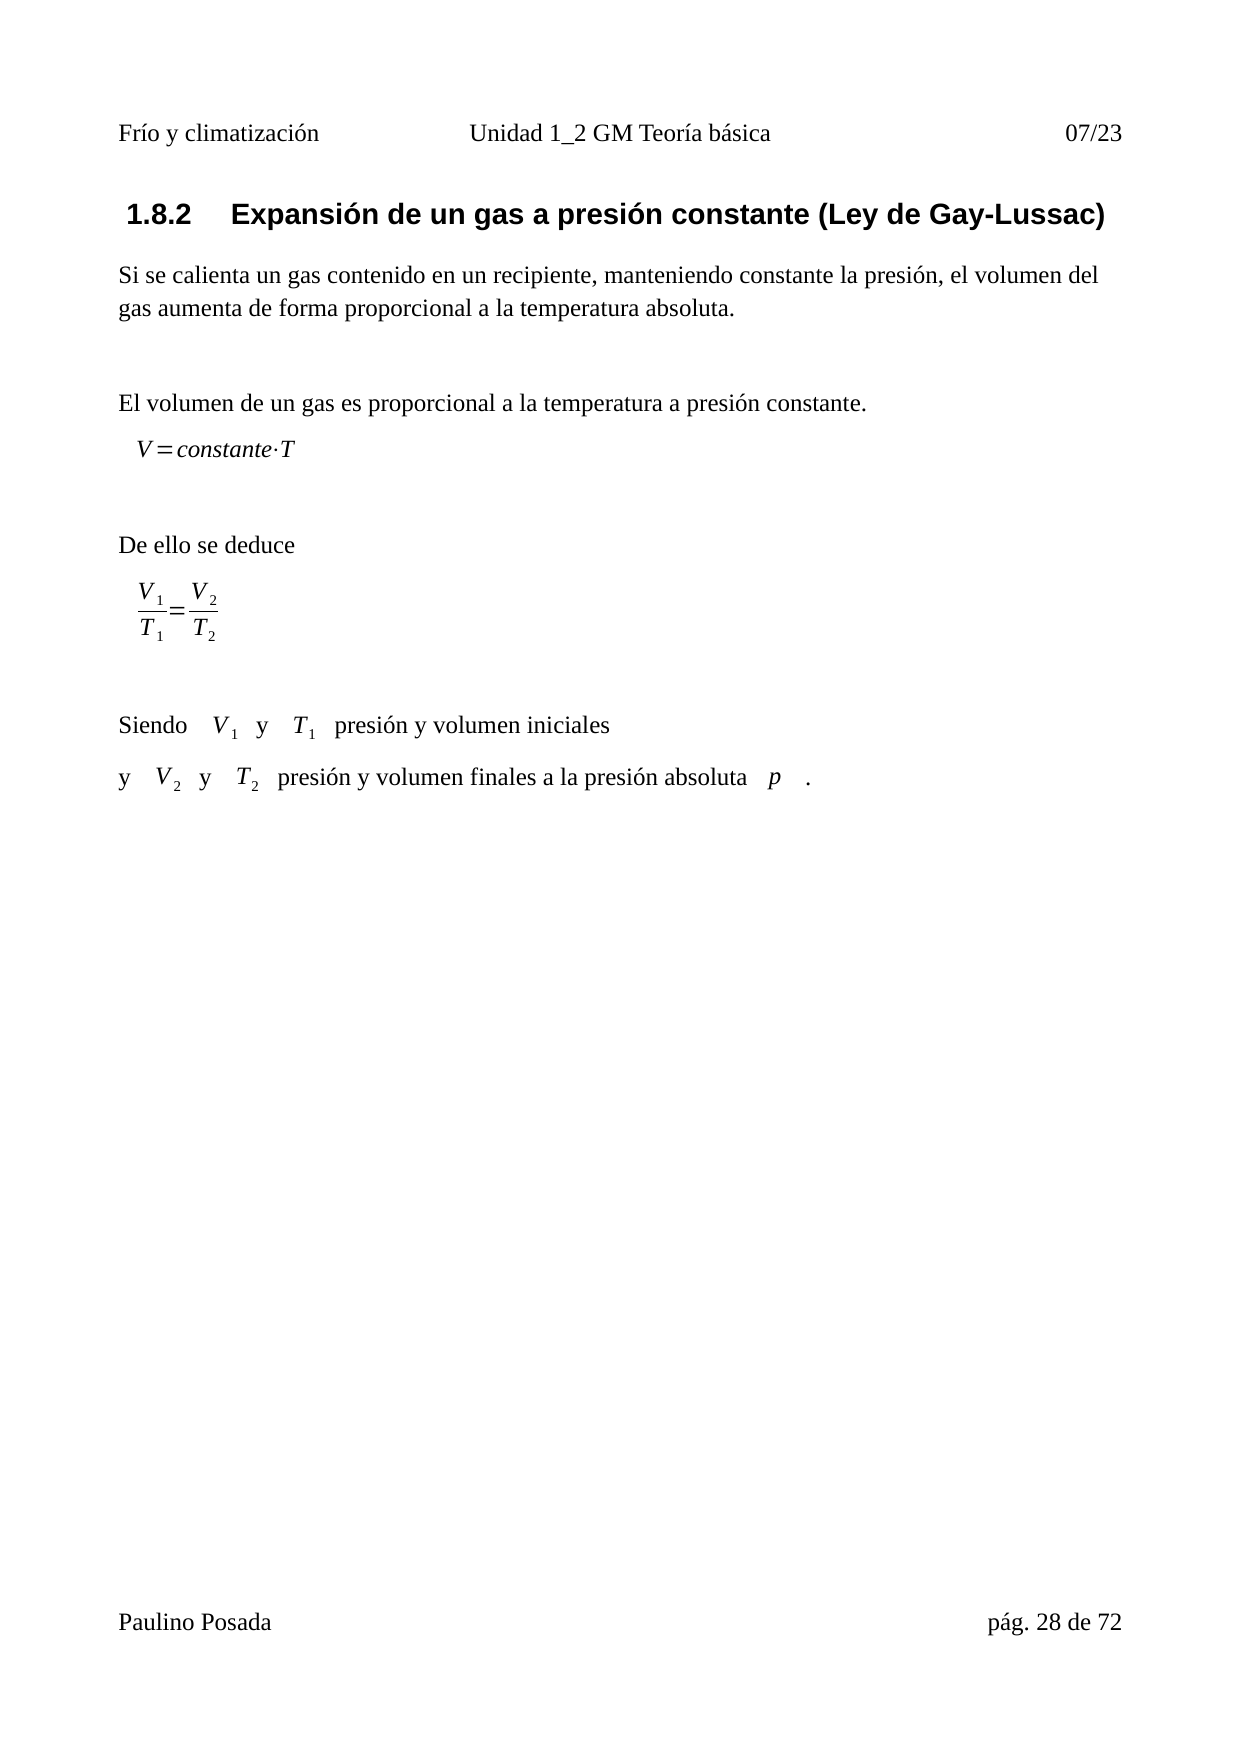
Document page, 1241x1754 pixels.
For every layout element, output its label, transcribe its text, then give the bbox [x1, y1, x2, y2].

subtitle Expansión de un gas a presión constante (Ley de Gay-Lussac) [118, 197, 1122, 231]
text De ello se deduce [118, 530, 1122, 559]
text Siendo y presión y volumen iniciales [118, 711, 1122, 743]
text y y presión y volumen finales a la presión absoluta . [118, 762, 1122, 794]
text Si se calienta un gas contenido en un recipiente, manteniendo constante la presión, el volumen del gas aumenta de forma proporcional a la temperatura absoluta. [118, 260, 1122, 322]
text El volumen de un gas es proporcional a la temperatura a presión constante. [118, 388, 1122, 417]
